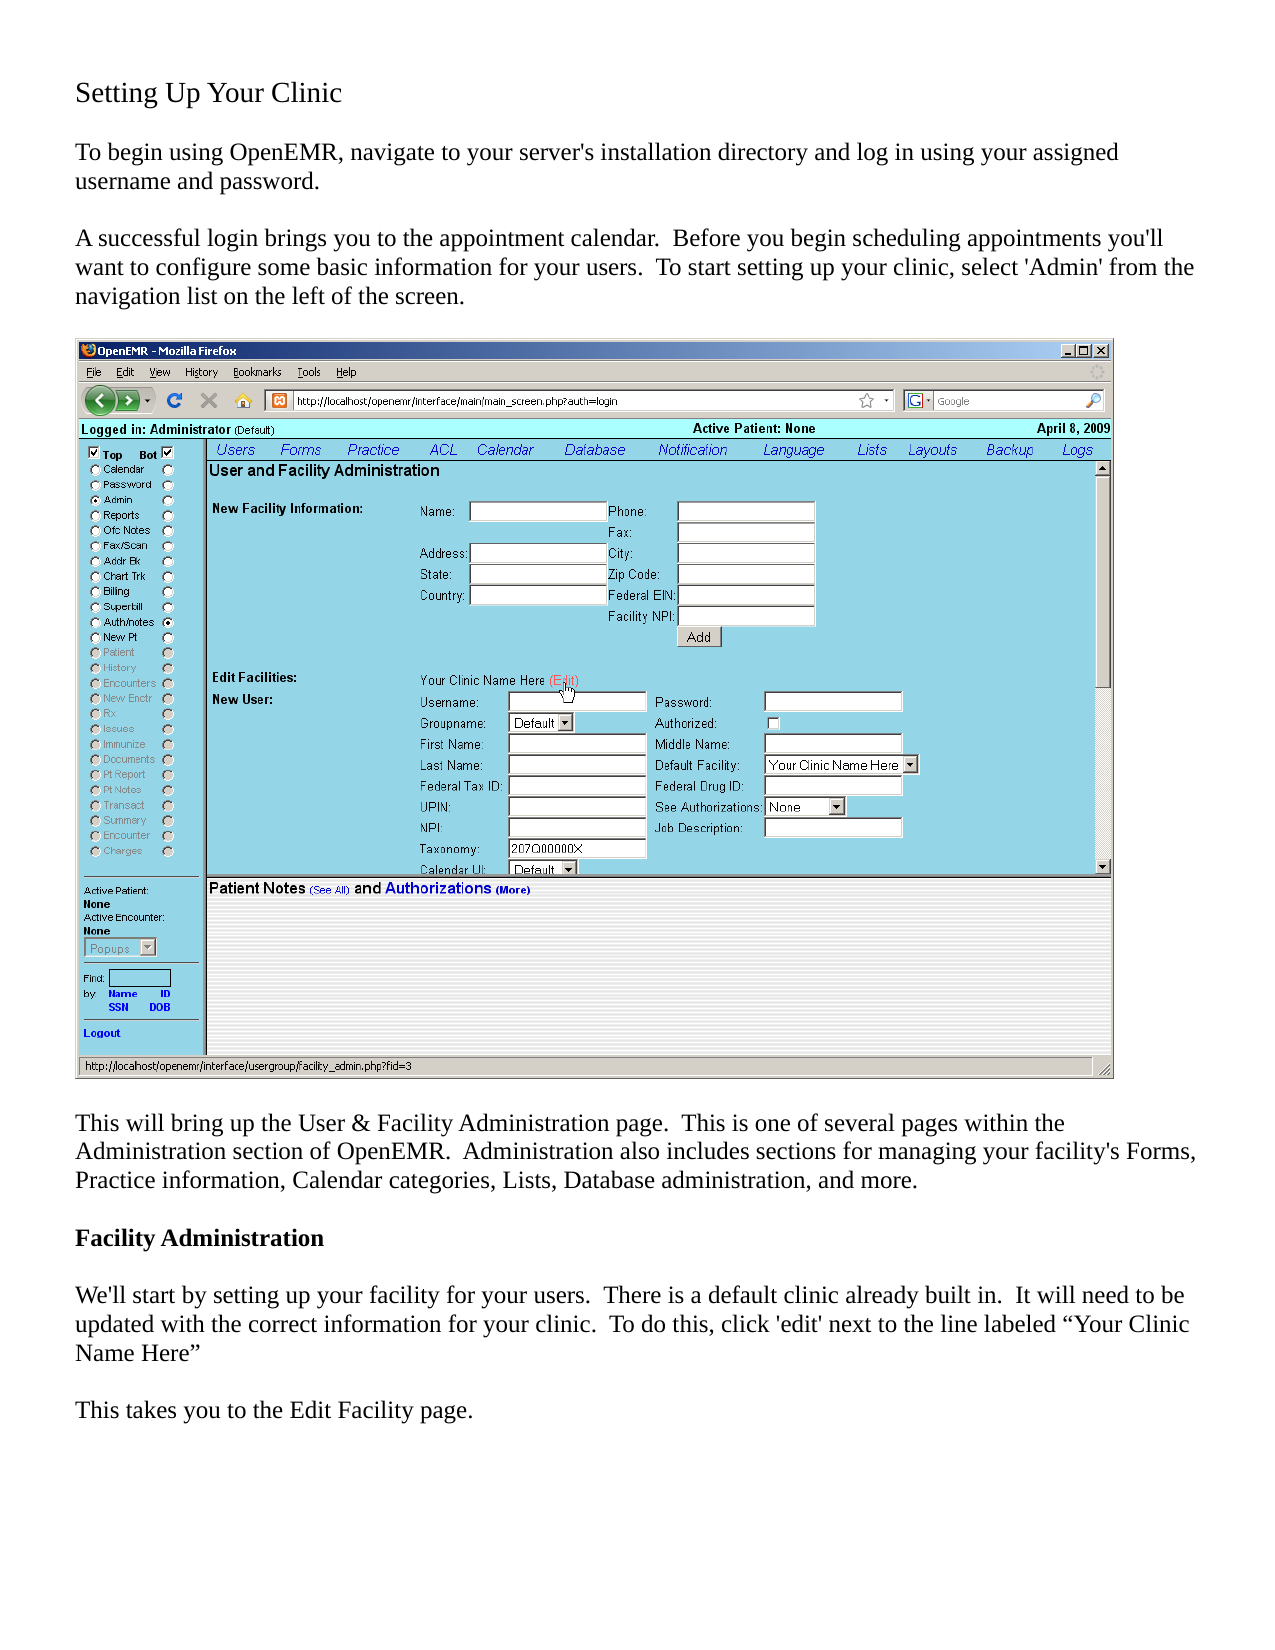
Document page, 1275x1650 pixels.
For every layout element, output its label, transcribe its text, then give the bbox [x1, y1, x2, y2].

text A successful login brings you to the appointment calendar. Before you begin scheduling appointments you'll want to configure some basic information for your users. To start setting up your clinic, select 'Admin' from the navigation list on the left of the screen. [75, 223, 1200, 310]
text This will bring up the User & Facility Administration page. This is one of several pages within the Administration section of OpenEMR. Administration also includes sections for managing your facility's Forms, Practice information, Calendar categories, Lists, Database administration, and more. [75, 1108, 1200, 1194]
text Facility Administration [75, 1223, 1200, 1251]
text We'll start by setting up your facility for your users. There is a default clinic already built in. It will need to be updated with the correct information for your clinic. To do this, click 'edit' next to the line labeled “Your Clinic Name Here” [75, 1280, 1200, 1366]
text This takes you to the Edit Facility page. [75, 1395, 1200, 1424]
picture [75, 338, 1114, 1079]
text To begin using OpenEMR, navigate to your server's installation directory and log in using your assigned username and password. [75, 137, 1200, 195]
text Setting Up Your Clinic [75, 75, 1200, 108]
